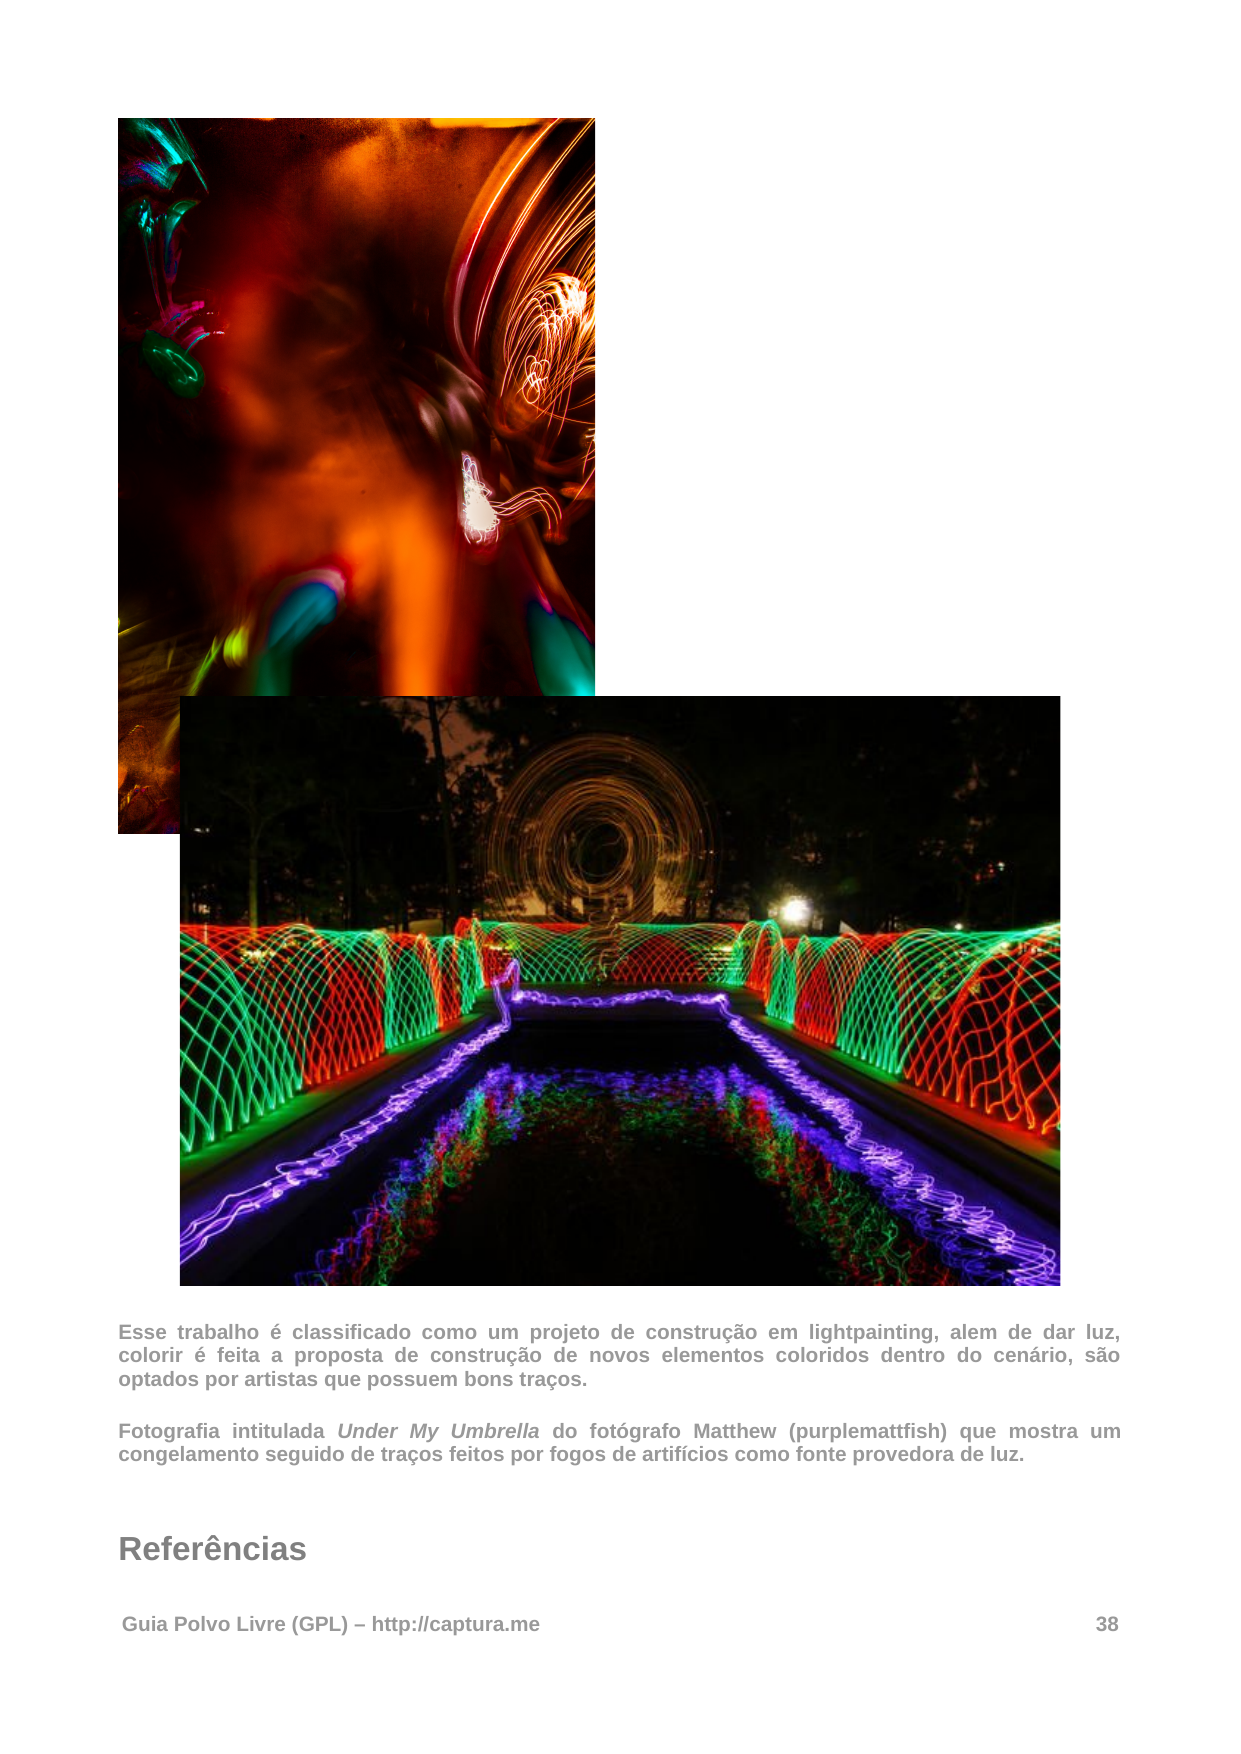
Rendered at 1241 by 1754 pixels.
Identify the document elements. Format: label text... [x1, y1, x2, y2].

text Esse trabalho é classificado como um projeto de construção em lightpainting, alem de dar luz, colorir é feita a proposta de construção de novos elementos coloridos dentro do cenário, são optados por artistas que possuem bons traços. [118, 1321, 1122, 1391]
subtitle Referências [118, 1530, 1122, 1567]
text Fotografia intitulada Under My Umbrella do fotógrafo Matthew (purplemattfish) que mostra um congelamento seguido de traços feitos por fogos de artifícios como fonte provedora de luz. [118, 1419, 1122, 1466]
picture [118, 118, 1061, 1286]
